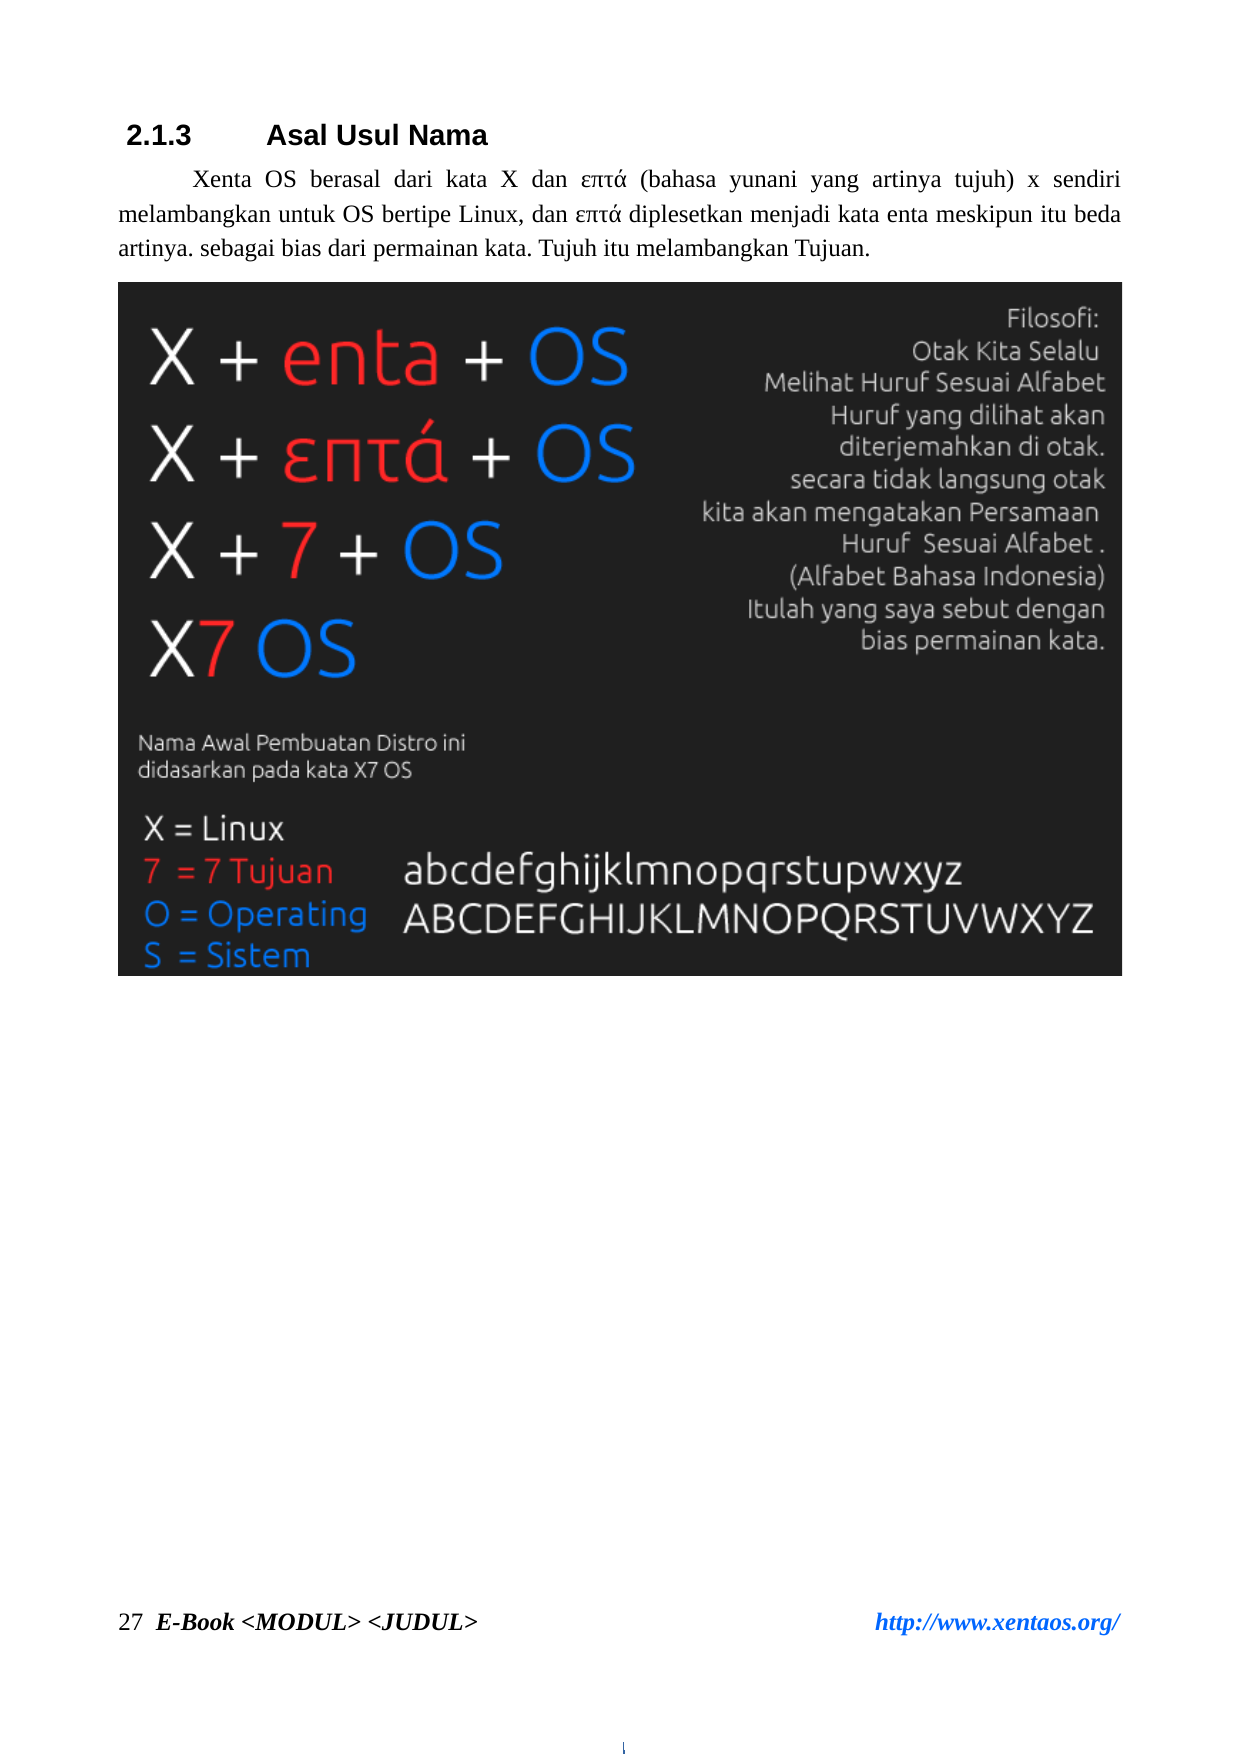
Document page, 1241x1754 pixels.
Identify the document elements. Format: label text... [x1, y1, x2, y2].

text Xenta OS berasal dari kata X dan επτά (bahasa yunani yang artinya tujuh) x sendiri melambangkan untuk OS bertipe Linux, dan επτά diplesetkan menjadi kata enta meskipun itu beda artinya. sebagai bias dari permainan kata. Tujuh itu melambangkan Tujuan. [118, 164, 1122, 262]
subtitle Asal Usul Nama [118, 118, 1122, 152]
picture [118, 282, 1123, 976]
